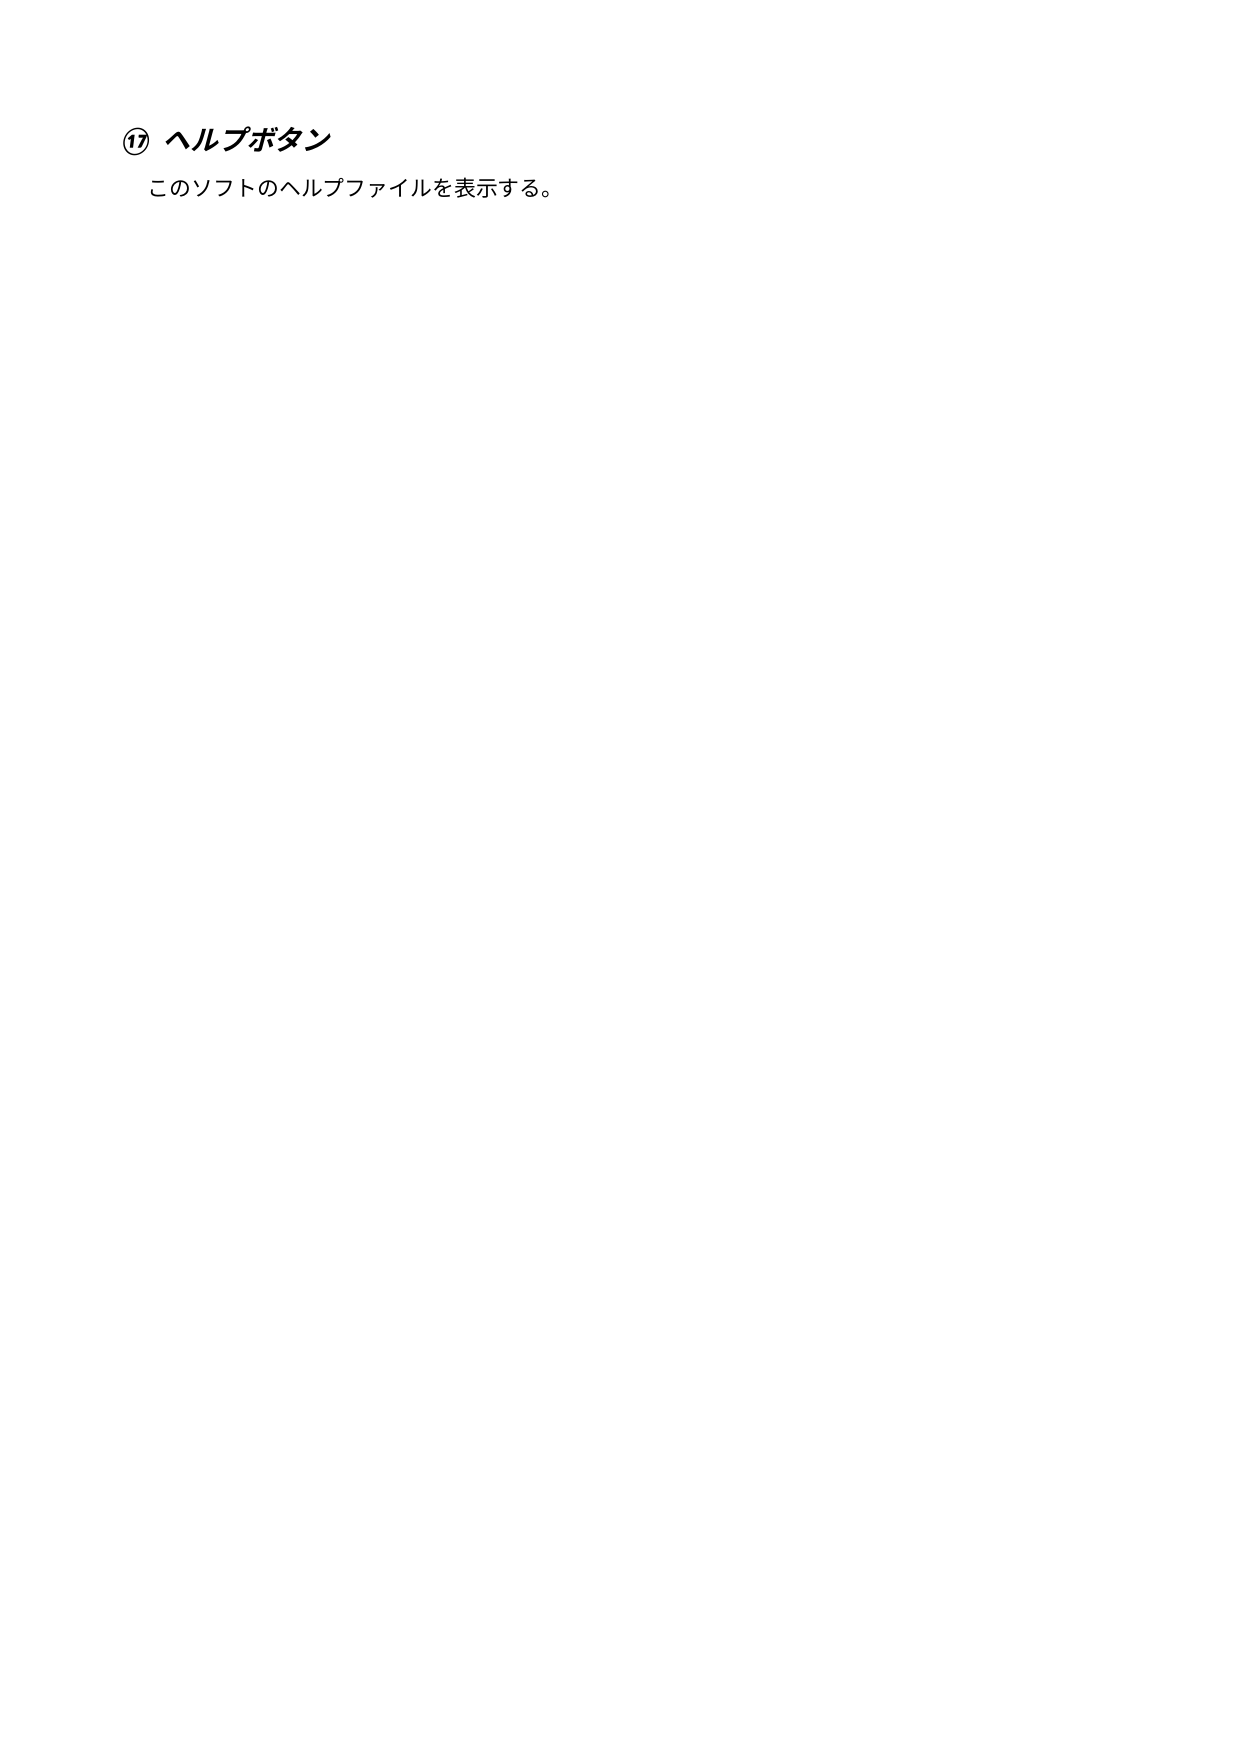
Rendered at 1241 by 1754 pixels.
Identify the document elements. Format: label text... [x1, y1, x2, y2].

text このソフトのヘルプファイルを表示する。 [118, 171, 1122, 202]
subtitle ⑰ ヘルプボタン [118, 118, 1122, 158]
